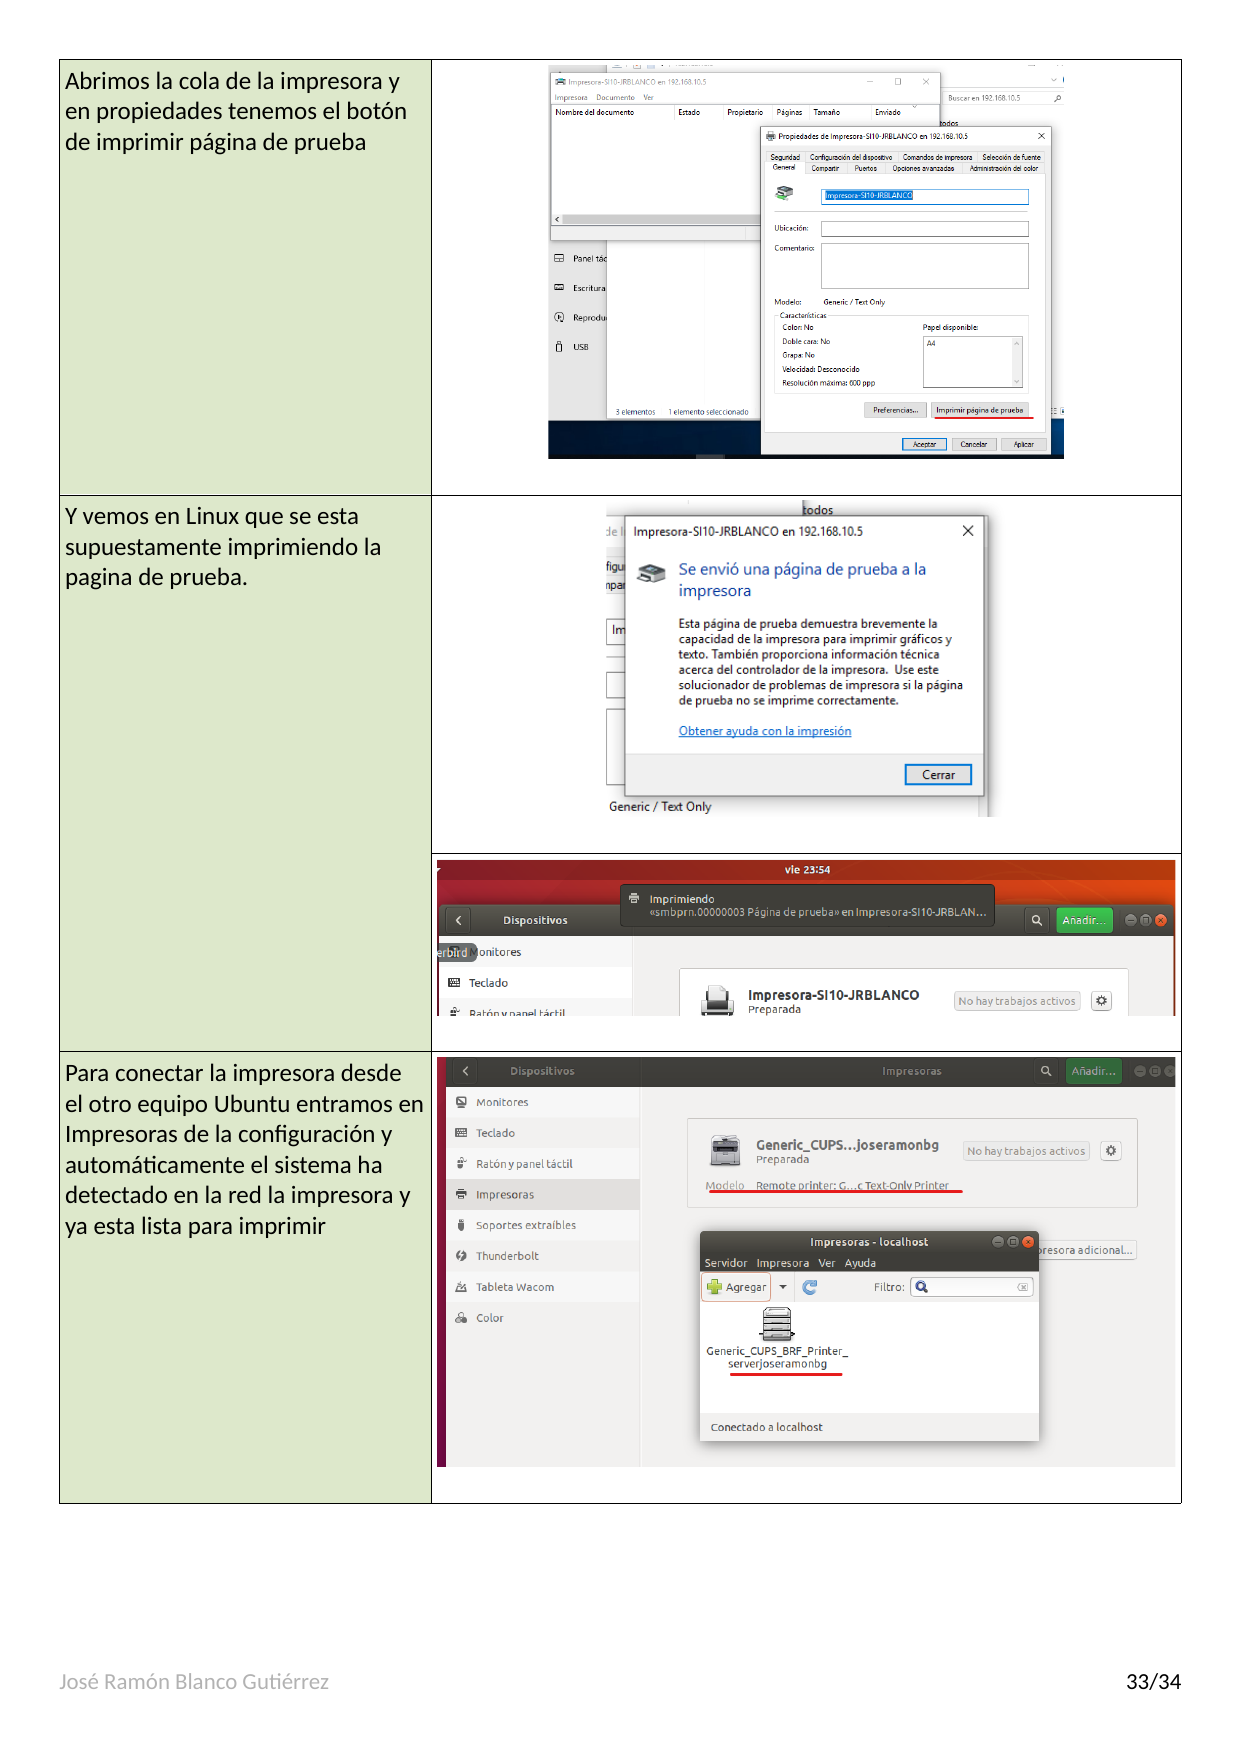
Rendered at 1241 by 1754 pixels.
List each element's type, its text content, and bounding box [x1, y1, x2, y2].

picture [606, 500, 1007, 817]
table_cell Abrimos la cola de la impresora y en propiedades tenemos el botón de imprimir página de prueba [60, 60, 431, 494]
table_cell [432, 854, 1181, 1051]
table_cell [432, 60, 1181, 494]
table_cell Y vemos en Linux que se esta supuestamente imprimiendo la pagina de prueba. [60, 496, 431, 1051]
table_cell Para conectar la impresora desde el otro equipo Ubuntu entramos en Impresoras de la configuración y automáticamente el sistema ha detectado en la red la impresora y ya esta lista para imprimir [60, 1052, 431, 1503]
picture [437, 858, 1176, 1016]
table_cell [432, 1052, 1181, 1503]
picture [548, 65, 1064, 459]
table_cell [432, 496, 1181, 853]
picture [437, 1057, 1176, 1467]
